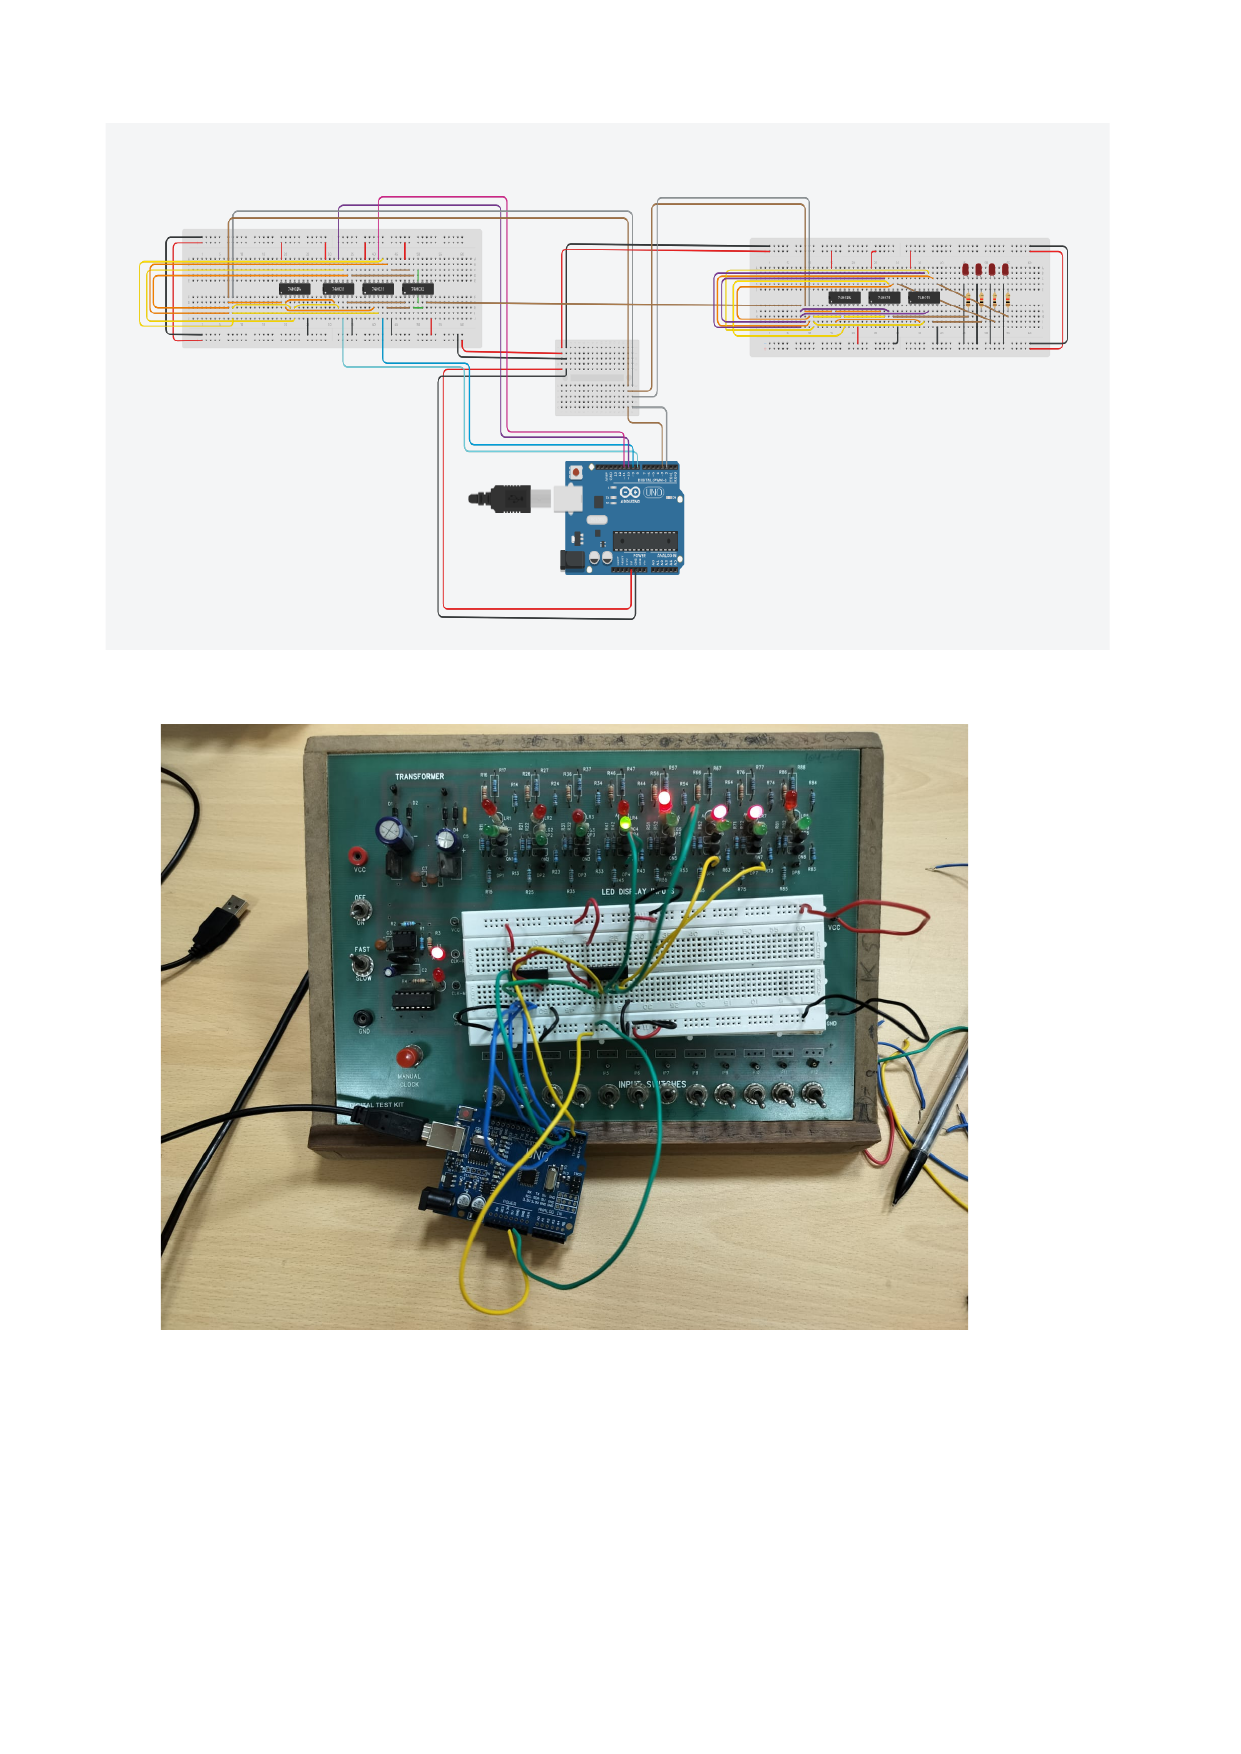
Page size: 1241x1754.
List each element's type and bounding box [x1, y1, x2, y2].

picture [105, 123, 1110, 650]
picture [160, 724, 969, 1330]
